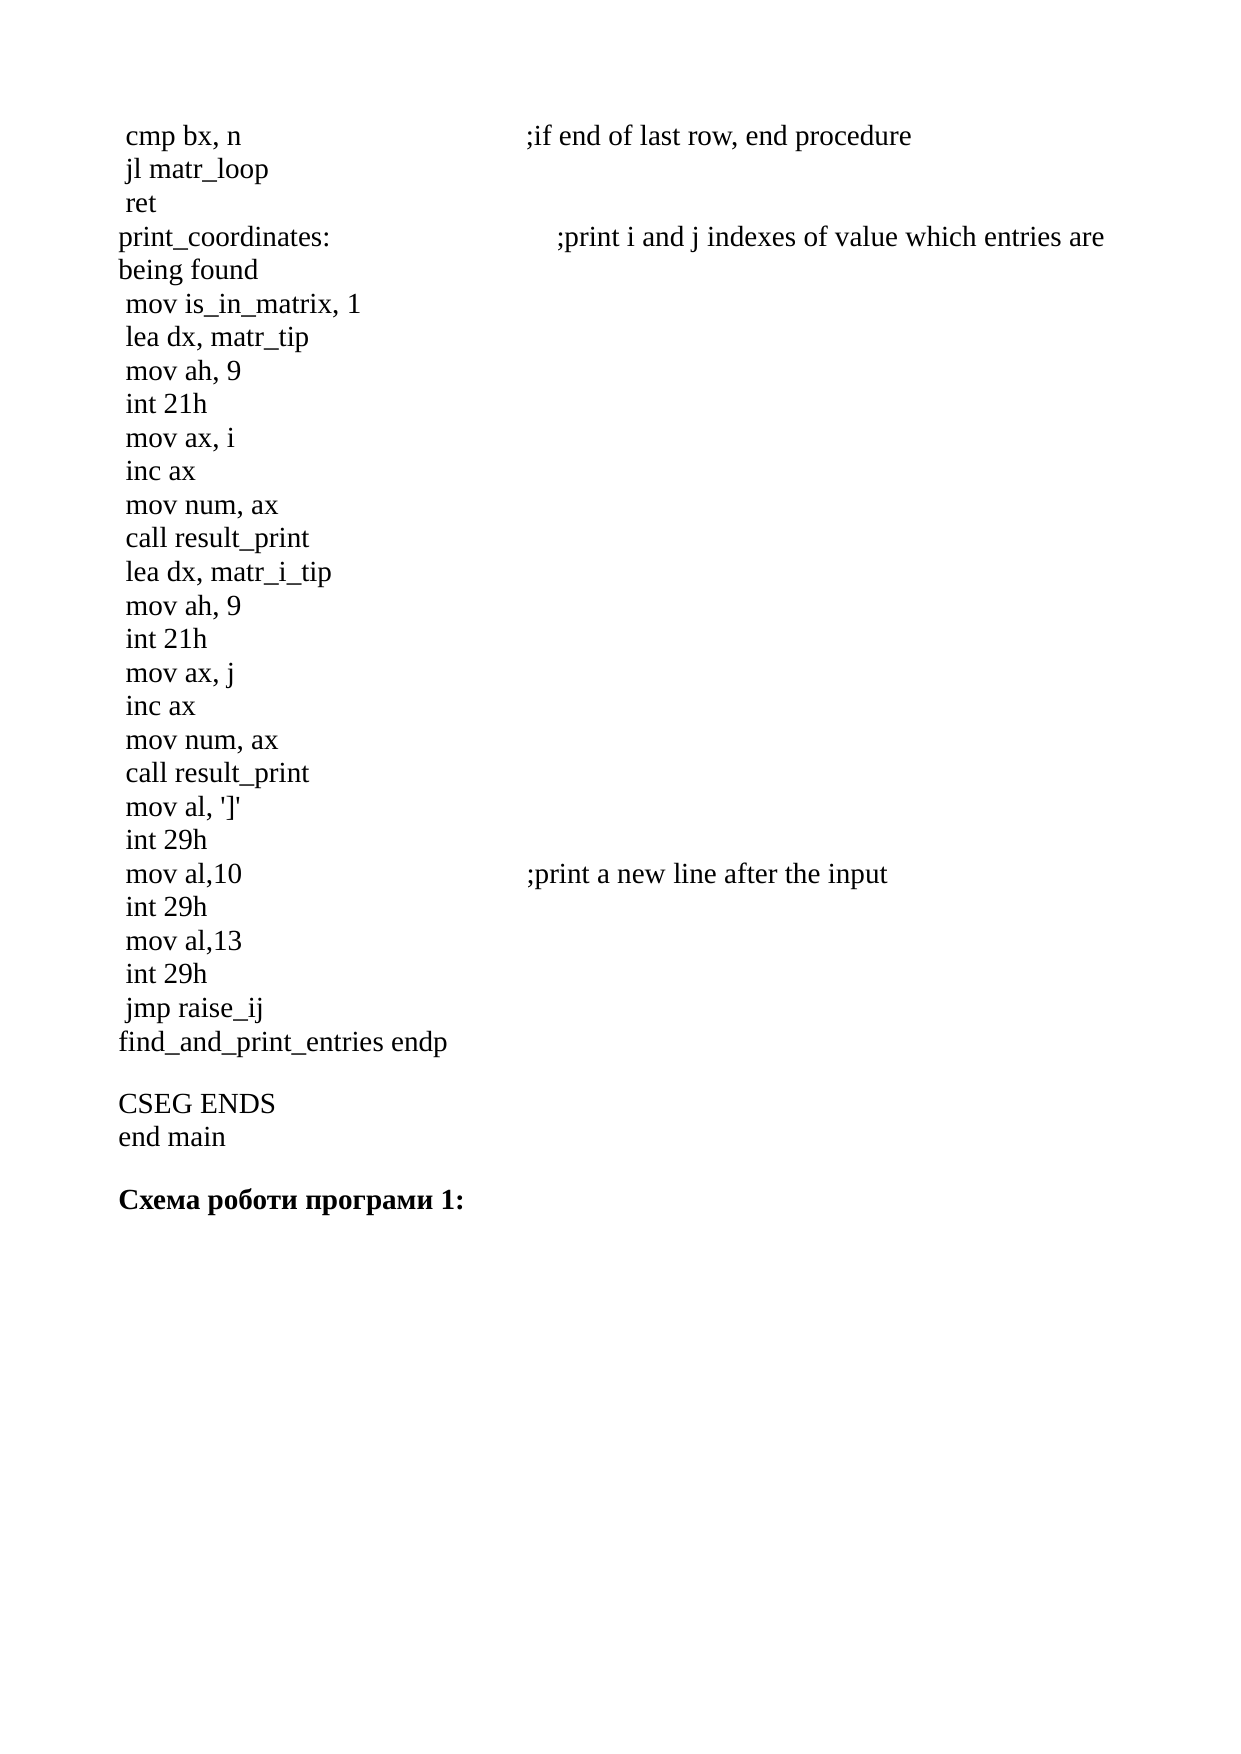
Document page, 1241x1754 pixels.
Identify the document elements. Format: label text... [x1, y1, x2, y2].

text mov ax, i [118, 420, 1122, 453]
text jmp raise_ij [118, 990, 1122, 1024]
text lea dx, matr_tip [118, 319, 1122, 353]
text mov num, ax [118, 722, 1122, 755]
text lea dx, matr_i_tip [118, 554, 1122, 588]
text cmp bx, n ;if end of last row, end procedure [118, 118, 1122, 152]
text mov al,10 ;print a new line after the input [118, 856, 1122, 889]
text mov al,13 [118, 923, 1122, 957]
text print_coordinates: ;print i and j indexes of value which entries are being found [118, 219, 1122, 286]
text mov num, ax [118, 487, 1122, 521]
text inc ax [118, 688, 1122, 722]
text call result_print [118, 521, 1122, 554]
text int 29h [118, 957, 1122, 990]
text CSEG ENDS [118, 1086, 1122, 1119]
text int 21h [118, 621, 1122, 655]
text end main [118, 1119, 1122, 1153]
text int 29h [118, 889, 1122, 923]
text mov ah, 9 [118, 588, 1122, 621]
text inc ax [118, 453, 1122, 487]
text jl matr_loop [118, 152, 1122, 185]
text ret [118, 185, 1122, 219]
text mov ax, j [118, 655, 1122, 688]
text call result_print [118, 755, 1122, 789]
text int 29h [118, 822, 1122, 856]
text find_and_print_entries endp [118, 1024, 1122, 1057]
text mov ah, 9 [118, 353, 1122, 386]
text Схема роботи програми 1: [118, 1182, 1122, 1215]
text int 21h [118, 386, 1122, 420]
text mov al, ']' [118, 789, 1122, 822]
text mov is_in_matrix, 1 [118, 286, 1122, 319]
